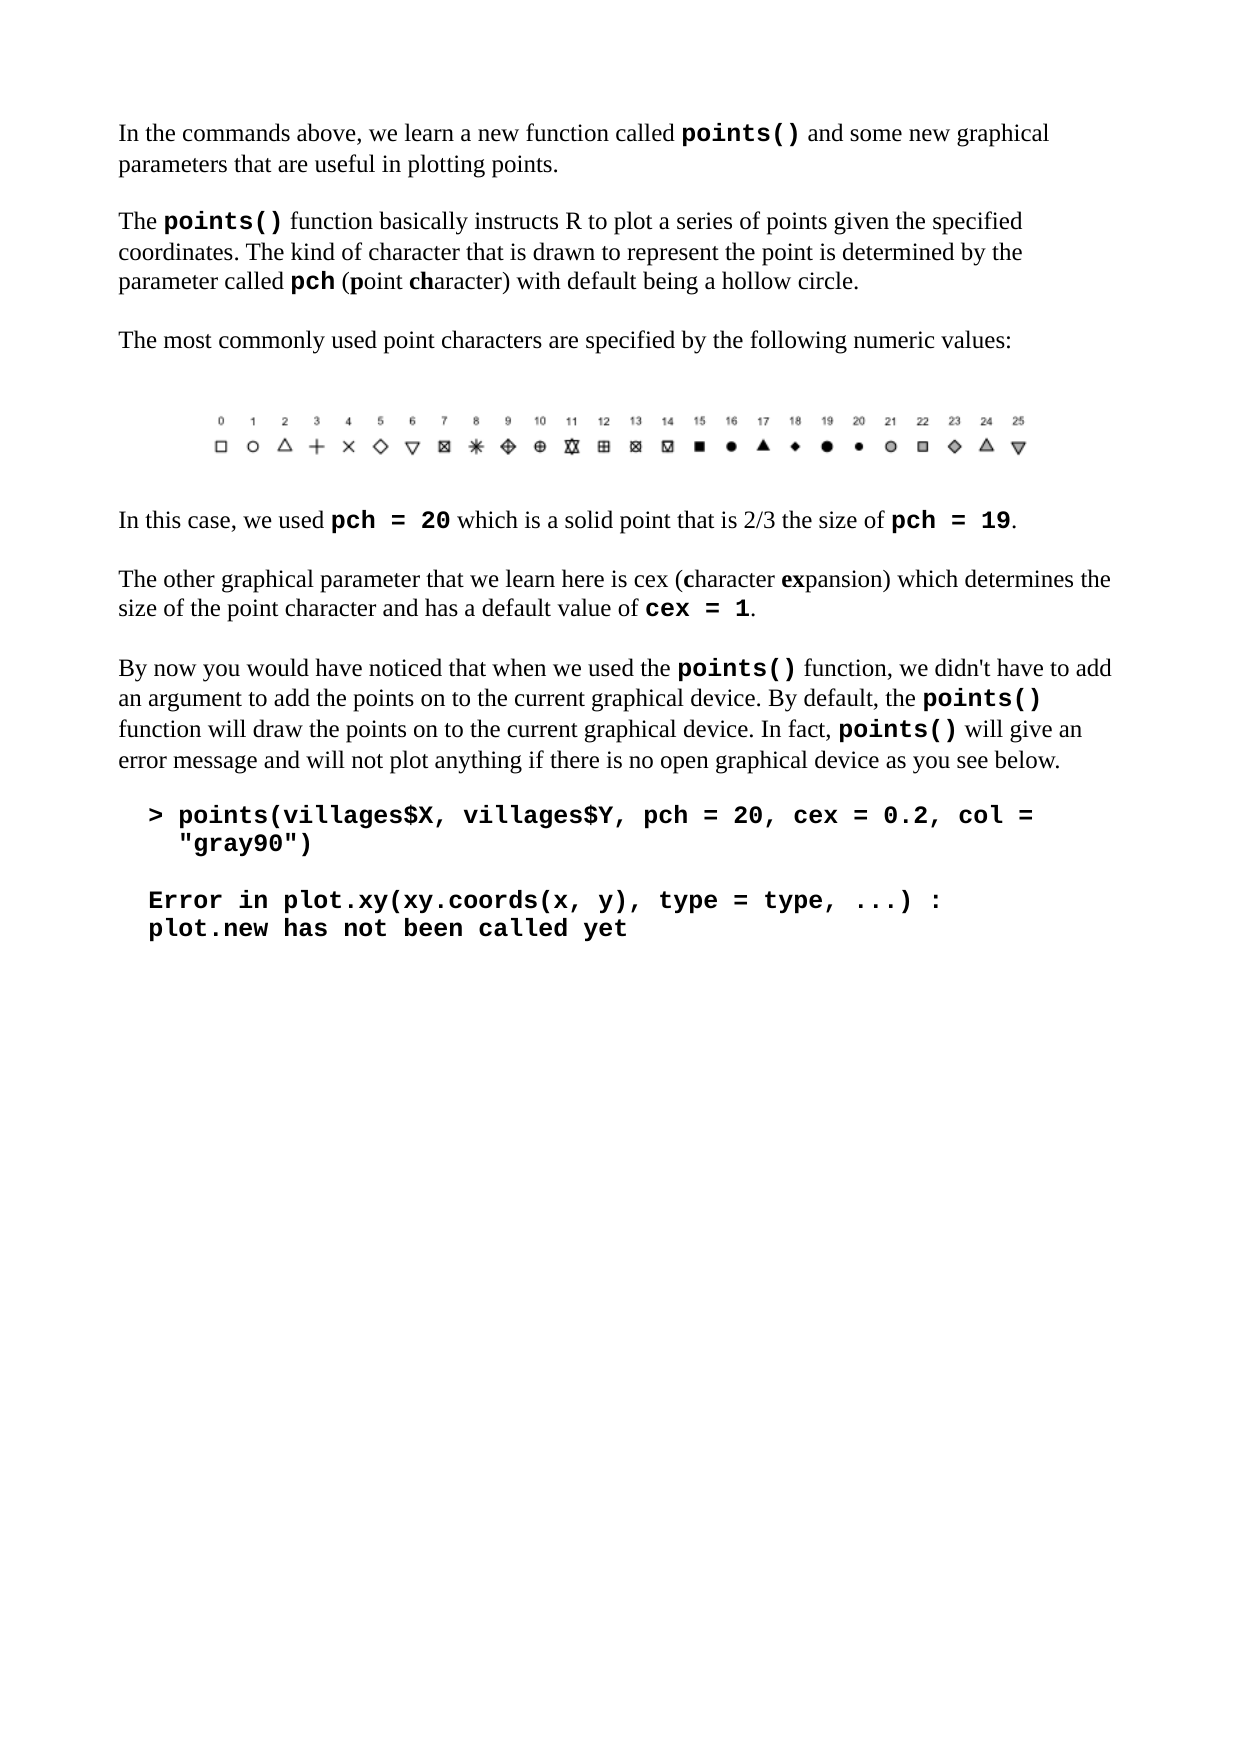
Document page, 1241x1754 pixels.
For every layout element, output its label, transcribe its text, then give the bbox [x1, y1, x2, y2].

text In this case, we used pch = 20 which is a solid point that is 2/3 the size of pch = 19. [118, 505, 1122, 536]
text Error in plot.xy(xy.coords(x, y), type = type, ...) : [118, 888, 1122, 916]
text The other graphical parameter that we learn here is cex (character expansion) which determines the size of the point character and has a default value of cex = 1. [118, 564, 1122, 624]
text plot.new has not been called yet [118, 916, 1122, 944]
text > points(villages$X, villages$Y, pch = 20, cex = 0.2, col = [118, 803, 1122, 831]
text In the commands above, we learn a new function called points() and some new graphical parameters that are useful in plotting points. [118, 118, 1122, 178]
picture [155, 383, 1085, 476]
text The points() function basically instructs R to plot a series of points given the specified coordinates. The kind of character that is drawn to represent the point is determined by the parameter called pch (point character) with default being a hollow circle. [118, 206, 1122, 297]
text The most commonly used point characters are specified by the following numeric values: [118, 326, 1122, 354]
text "gray90") [118, 831, 1122, 859]
text By now you would have noticed that when we used the points() function, we didn't have to add an argument to add the points on to the current graphical device. By default, the points() function will draw the points on to the current graphical device. In fact, points() will give an error message and will not plot anything if there is no open graphical device as you see below. [118, 653, 1122, 774]
